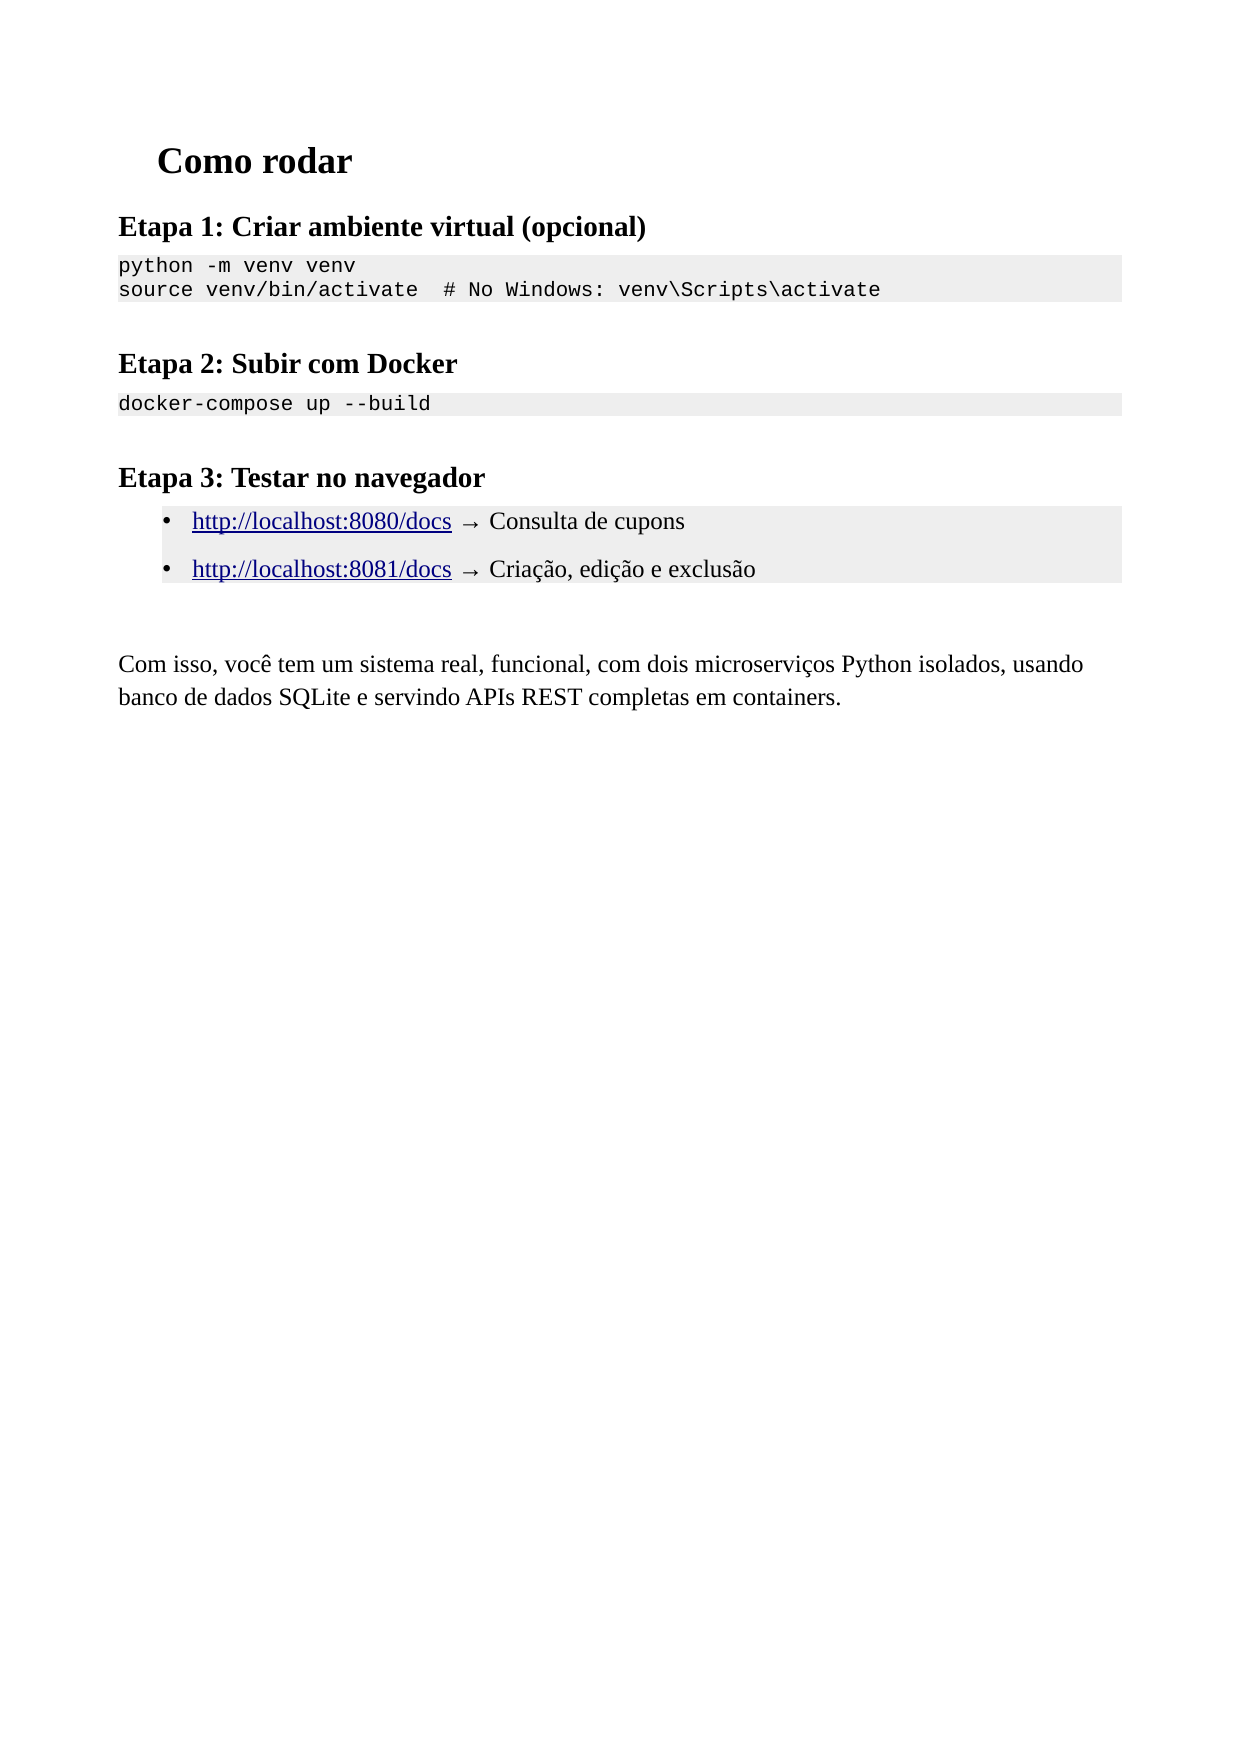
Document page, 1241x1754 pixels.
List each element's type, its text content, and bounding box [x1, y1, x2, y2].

text Com isso, você tem um sistema real, funcional, com dois microserviços Python isolados, usando banco de dados SQLite e servindo APIs REST completas em containers. [118, 649, 1122, 711]
subtitle 🚀 Como rodar [118, 139, 1122, 182]
text source venv/bin/activate # No Windows: venv\Scripts\activate [118, 279, 1122, 302]
text python -m venv venv [118, 255, 1122, 279]
list http://localhost:8081/docs → Criação, edição e exclusão [162, 554, 1122, 583]
subtitle Etapa 2: Subir com Docker [118, 347, 1122, 380]
text docker-compose up --build [118, 393, 1122, 416]
list http://localhost:8080/docs → Consulta de cupons [162, 506, 1122, 535]
subtitle Etapa 1: Criar ambiente virtual (opcional) [118, 209, 1122, 243]
subtitle Etapa 3: Testar no navegador [118, 460, 1122, 494]
